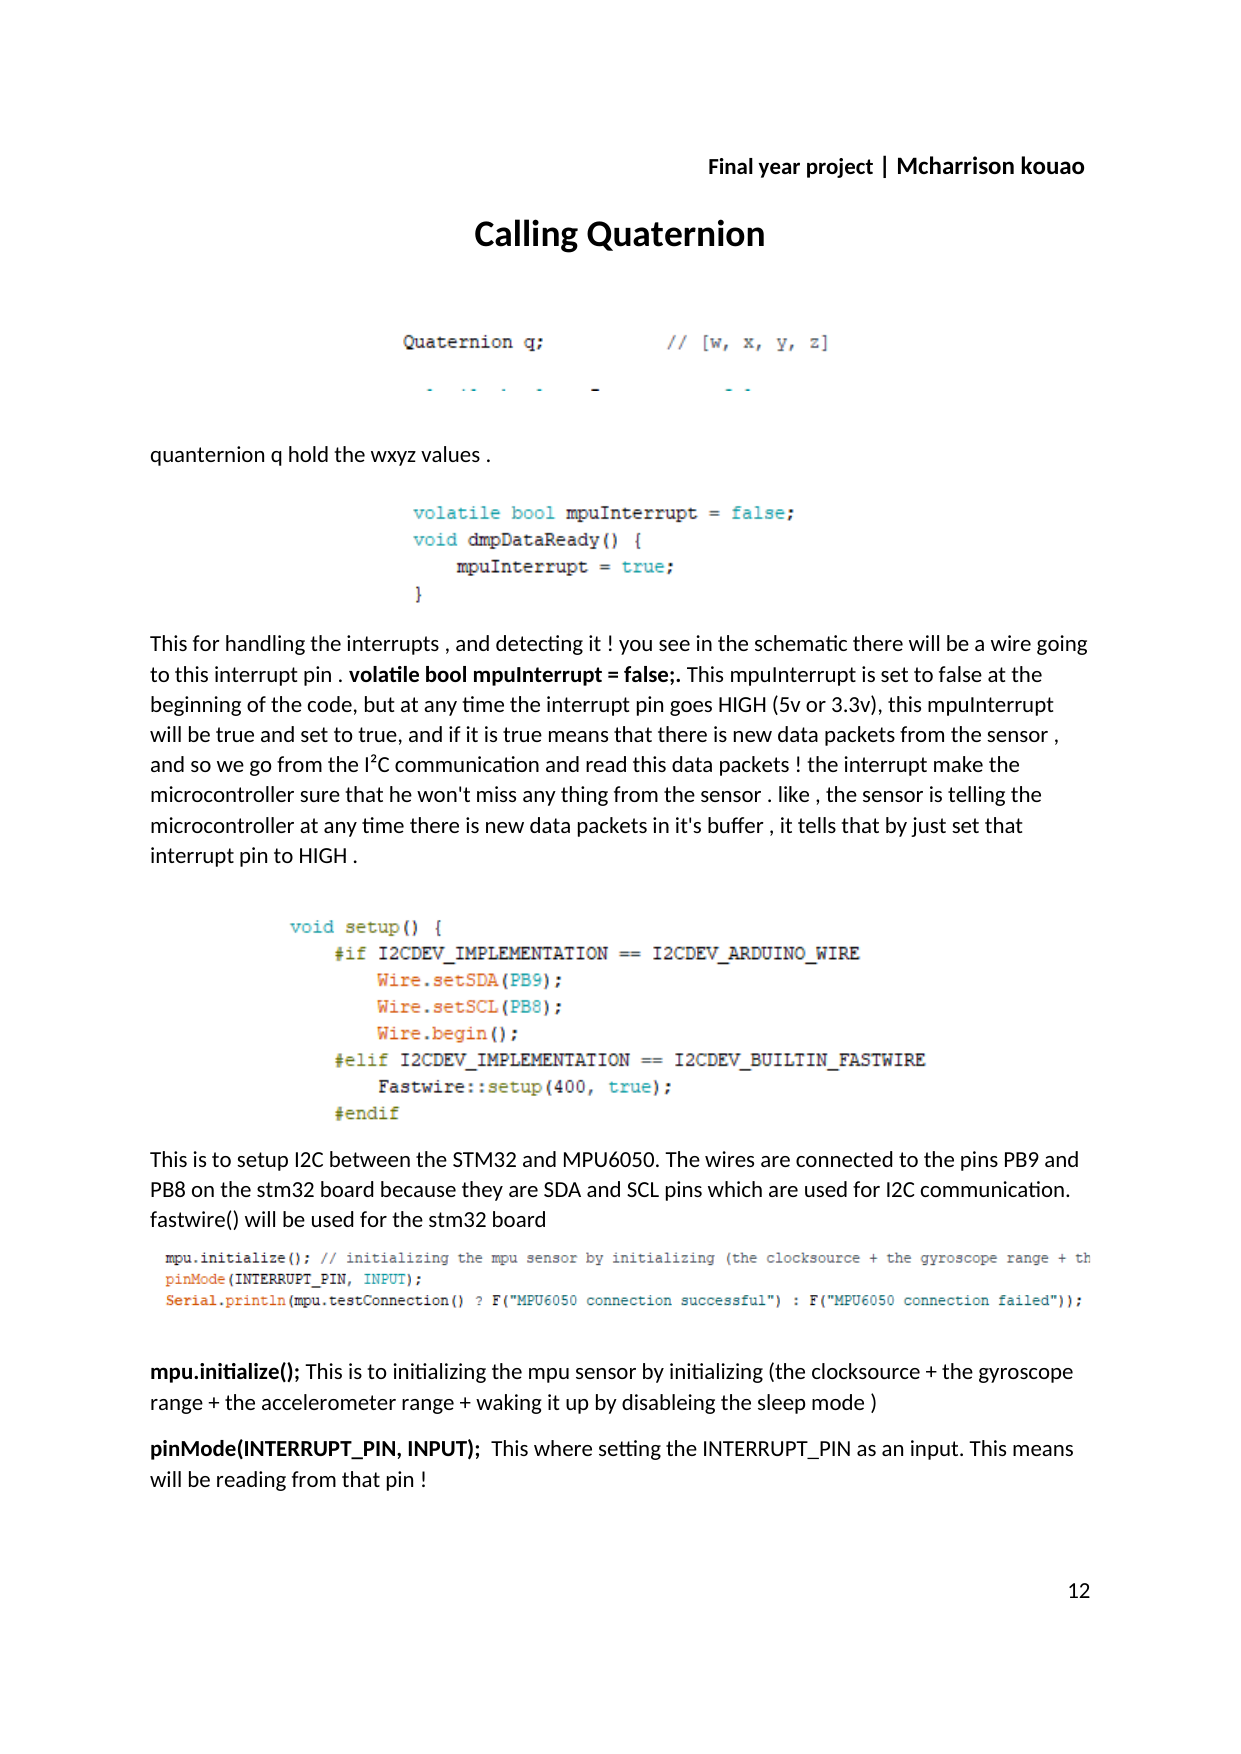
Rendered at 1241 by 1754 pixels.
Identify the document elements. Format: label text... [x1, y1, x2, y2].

text mpu.initialize(); This is to initializing the mpu sensor by initializing (the clocksource + the gyroscope range + the accelerometer range + waking it up by disableing the sleep mode ) [150, 1357, 1090, 1416]
text pinMode(INTERRUPT_PIN, INPUT); This where setting the INTERRUPT_PIN as an input. This means will be reading from that pin ! [150, 1434, 1090, 1493]
picture [402, 311, 839, 391]
text This for handling the interrupts , and detecting it ! you see in the schematic there will be a wire going to this interrupt pin . volatile bool mpuInterrupt = false;. This mpuInterrupt is set to false at the beginning of the code, but at any time the interrupt pin goes HIGH (5v or 3.3v), this mpuInterrupt will be true and set to true, and if it is true means that there is new data packets from the sensor , and so we go from the I²C communication and read this data packets ! the interrupt make the microcontroller sure that he won't miss any thing from the sensor . like , the sensor is telling the microcontroller at any time there is new data packets in it's buffer , it tells that by just set that interrupt pin to HIGH . [150, 487, 1090, 869]
text This is to setup I2C between the STM32 and MPU6050. The wires are connected to the pins PB9 and PB8 on the stm32 board because they are SDA and SCL pins which are used for I2C communication. fastwire() will be used for the stm32 board [150, 888, 1090, 1233]
picture [150, 1239, 1091, 1309]
text quanternion q hold the wxyz values . [150, 440, 1090, 468]
picture [285, 908, 956, 1143]
subtitle Calling Quaternion [150, 210, 1090, 256]
picture [412, 486, 828, 628]
